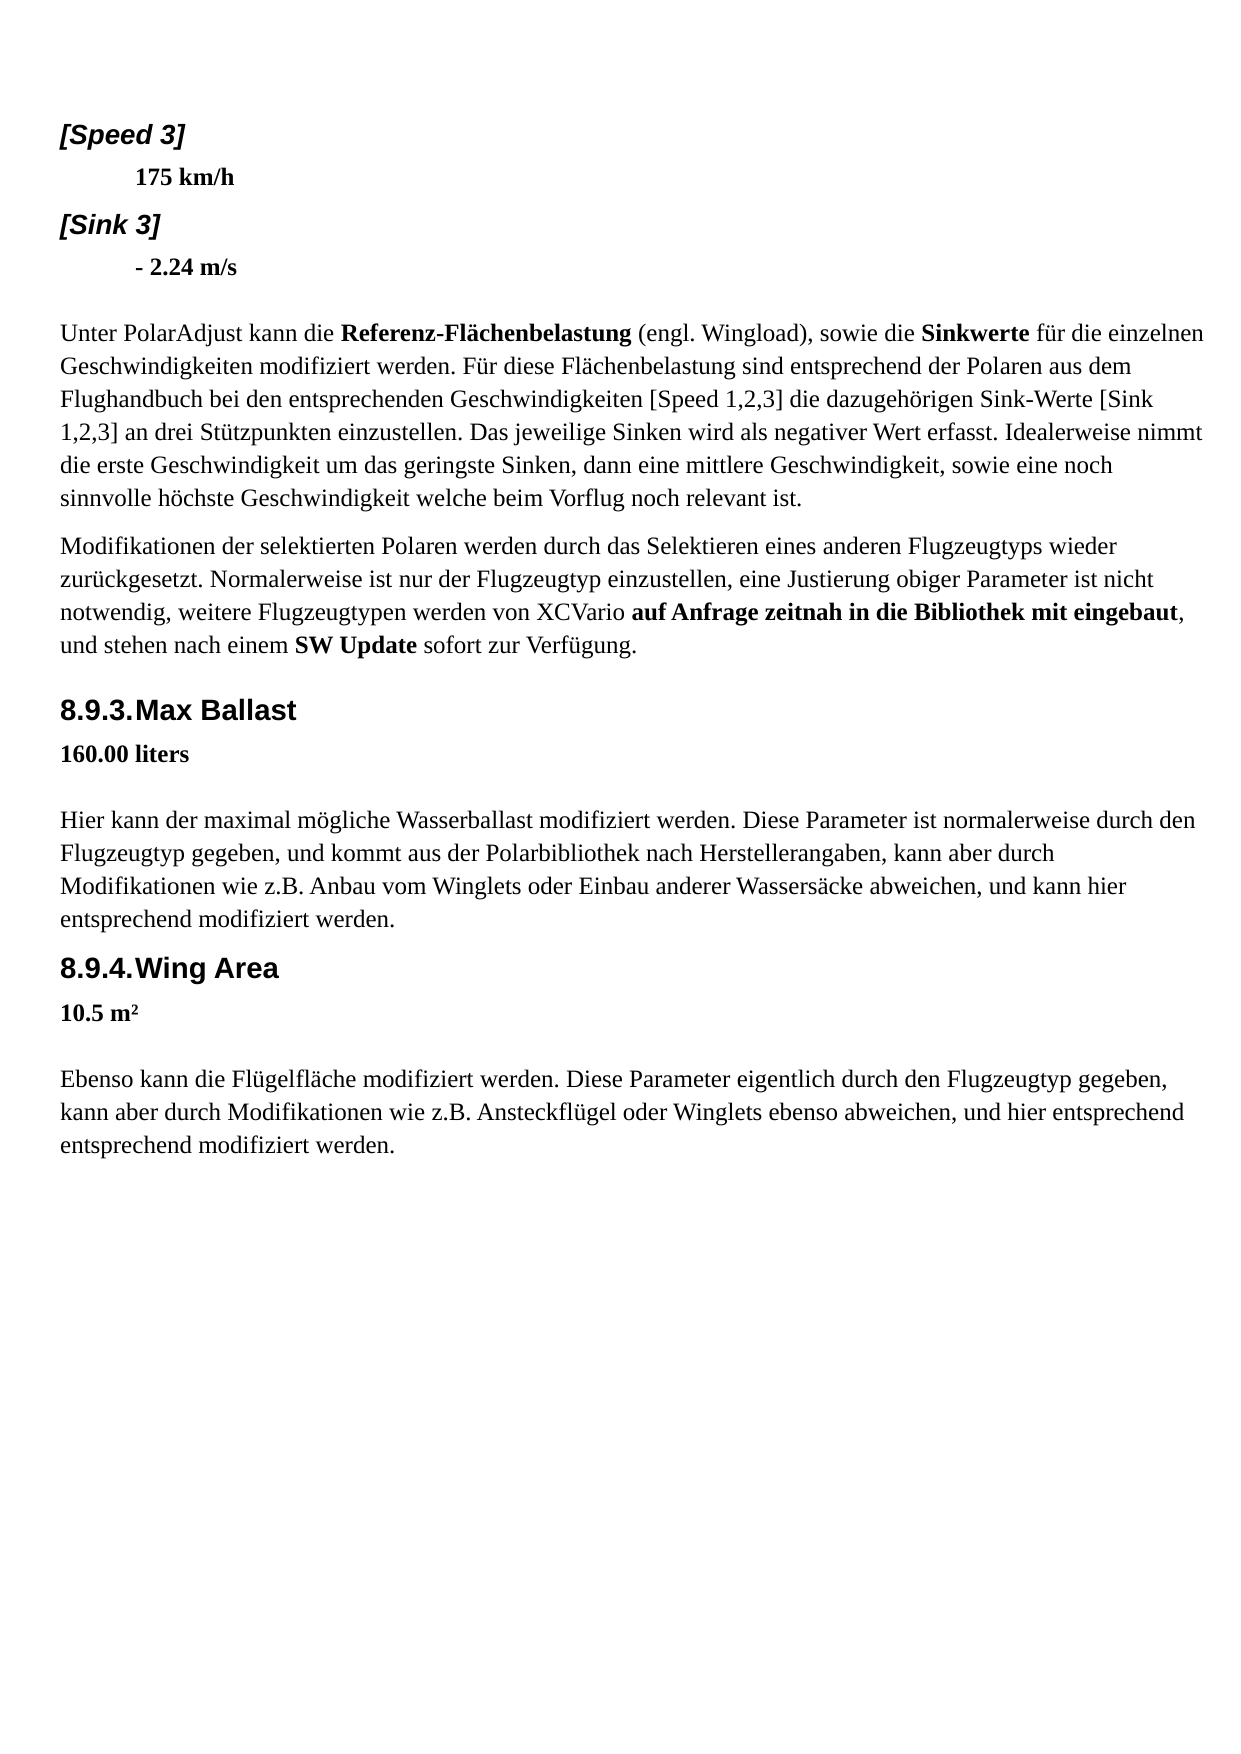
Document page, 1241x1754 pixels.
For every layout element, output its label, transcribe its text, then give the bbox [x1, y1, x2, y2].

text Unter PolarAdjust kann die Referenz-Flächenbelastung (engl. Wingload), sowie die Sinkwerte für die einzelnen Geschwindigkeiten modifiziert werden. Für diese Flächenbelastung sind entsprechend der Polaren aus dem Flughandbuch bei den entsprechenden Geschwindigkeiten [Speed 1,2,3] die dazugehörigen Sink-Werte [Sink 1,2,3] an drei Stützpunkten einzustellen. Das jeweilige Sinken wird als negativer Wert erfasst. Idealerweise nimmt die erste Geschwindigkeit um das geringste Sinken, dann eine mittlere Geschwindigkeit, sowie eine noch sinnvolle höchste Geschwindigkeit welche beim Vorflug noch relevant ist. [60, 318, 1207, 512]
text 160.00 liters [60, 739, 1207, 767]
text 175 km/h [60, 162, 1207, 191]
text - 2.24 m/s [60, 252, 1207, 281]
text Ebenso kann die Flügelfläche modifiziert werden. Diese Parameter eigentlich durch den Flugzeugtyp gegeben, kann aber durch Modifikationen wie z.B. Ansteckflügel oder Winglets ebenso abweichen, und hier entsprechend entsprechend modifiziert werden. [60, 1064, 1207, 1158]
subtitle [Sink 3] [60, 208, 1207, 240]
text Modifikationen der selektierten Polaren werden durch das Selektieren eines anderen Flugzeugtyps wieder zurückgesetzt. Normalerweise ist nur der Flugzeugtyp einzustellen, eine Justierung obiger Parameter ist nicht notwendig, weitere Flugzeugtypen werden von XCVario auf Anfrage zeitnah in die Bibliothek mit eingebaut, und stehen nach einem SW Update sofort zur Verfügung. [60, 531, 1207, 659]
text 10.5 m² [60, 998, 1207, 1026]
subtitle [Speed 3] [60, 118, 1207, 150]
subtitle Wing Area [60, 951, 1207, 985]
subtitle Max Ballast [60, 692, 1207, 726]
text Hier kann der maximal mögliche Wasserballast modifiziert werden. Diese Parameter ist normalerweise durch den Flugzeugtyp gegeben, und kommt aus der Polarbibliothek nach Herstellerangaben, kann aber durch Modifikationen wie z.B. Anbau vom Winglets oder Einbau anderer Wassersäcke abweichen, und kann hier entsprechend modifiziert werden. [60, 805, 1207, 932]
